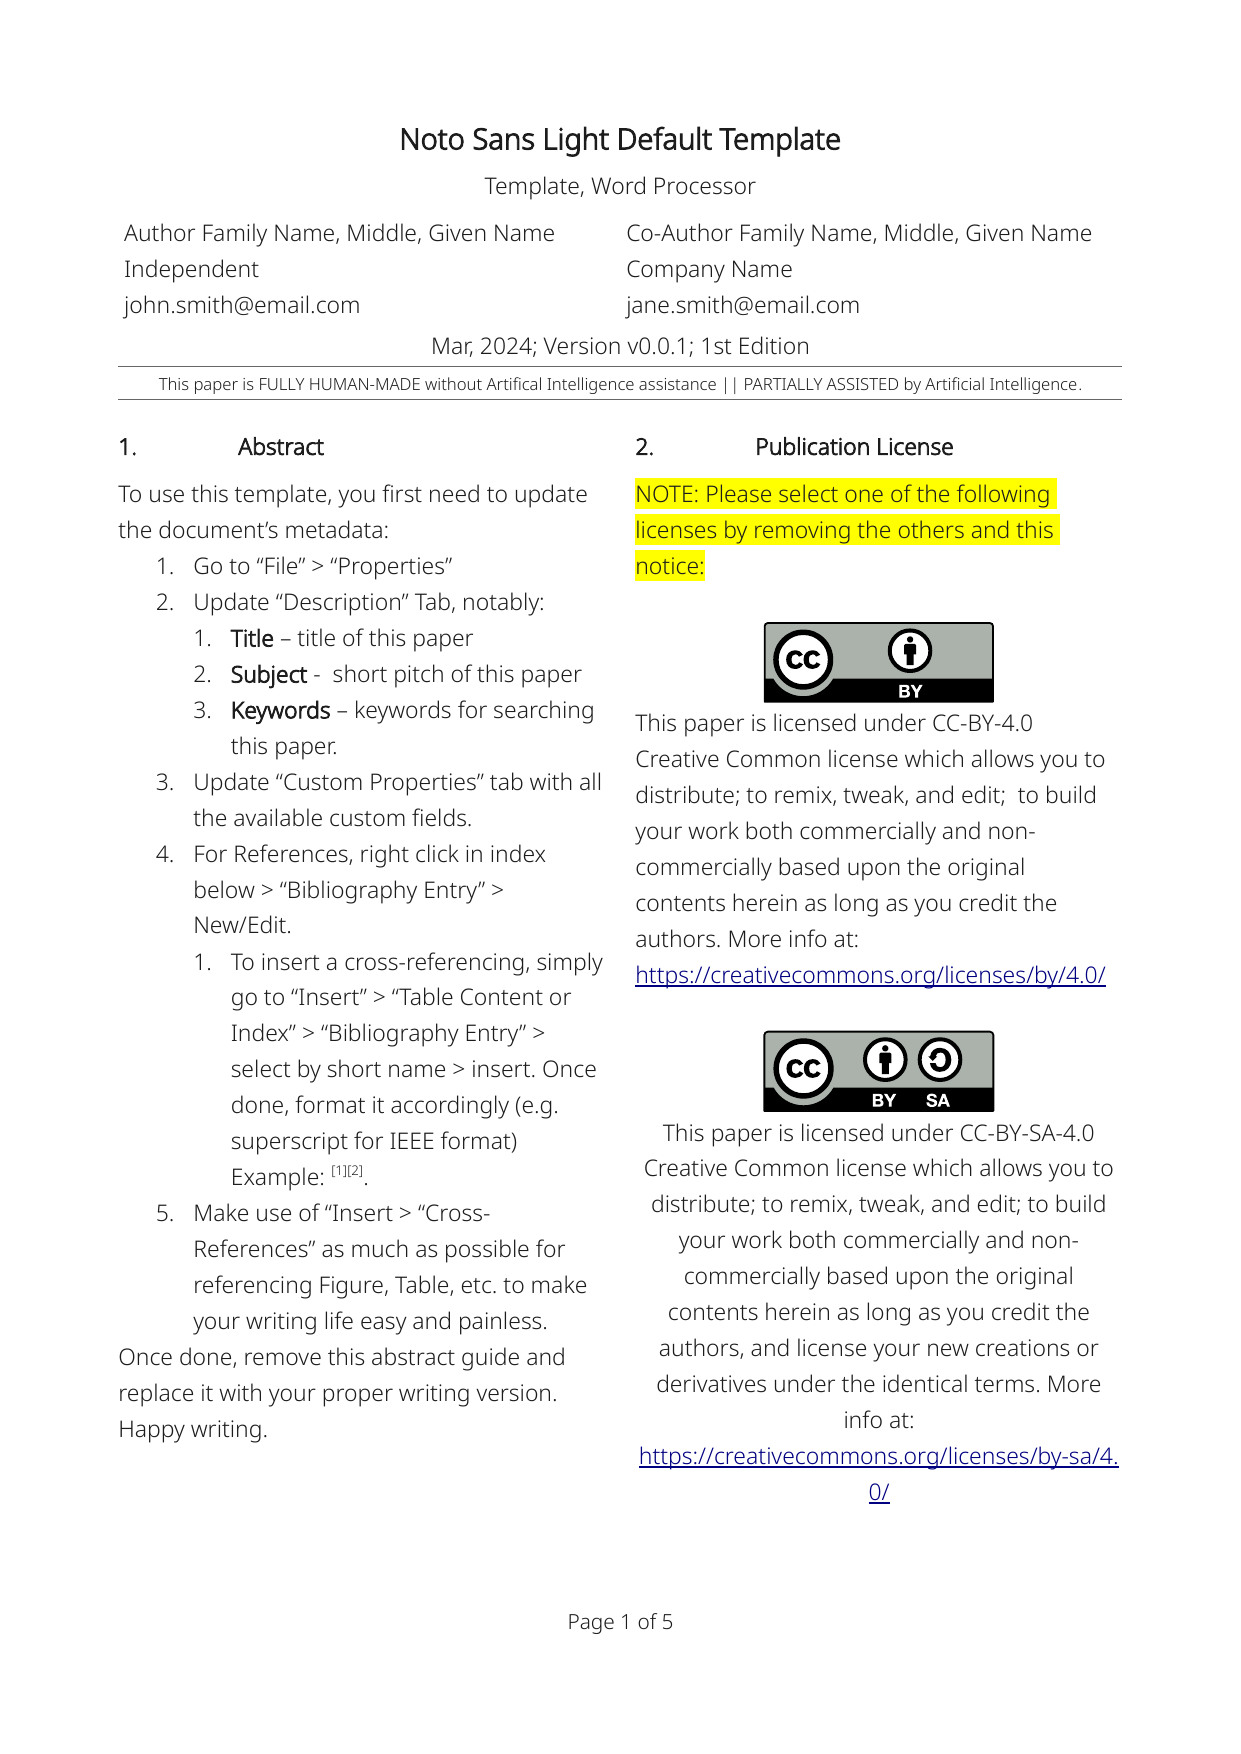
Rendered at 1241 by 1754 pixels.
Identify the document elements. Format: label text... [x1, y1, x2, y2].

list Go to “File” > “Properties” [156, 550, 605, 581]
list Make use of “Insert > “Cross-References” as much as possible for referencing Figure, Table, etc. to make your writing life easy and painless. [156, 1197, 605, 1336]
text NOTE: Please select one of the following licenses by removing the others and this notice: [635, 478, 1122, 581]
title Noto Sans Light Default Template [118, 118, 1122, 158]
text This paper is licensed under CC-BY-4.0 Creative Common license which allows you to distribute; to remix, tweak, and edit; to build your work both commercially and non-commercially based upon the original contents herein as long as you credit the authors. More info at: https://creativecommons.org/licenses/by/4.0/ [635, 707, 1122, 990]
table_header Author Family Name, Middle, Given Name Independent john.smith@email.com [118, 212, 620, 330]
text This paper is licensed under CC-BY-SA-4.0 Creative Common license which allows you to distribute; to remix, tweak, and edit; to build your work both commercially and non-commercially based upon the original contents herein as long as you credit the authors, and license your new creations or derivatives under the identical terms. More info at: https://creativecommons.org/licenses/by-sa/4.0/ [635, 1116, 1122, 1507]
list For References, right click in index below > “Bibliography Entry” > New/Edit. [156, 838, 605, 941]
list Subject - short pitch of this paper [193, 658, 605, 689]
list Update “Description” Tab, notably: [156, 586, 605, 617]
table_header Co-Author Family Name, Middle, Given Name Company Name jane.smith@email.com [620, 212, 1122, 330]
list Keywords – keywords for searching this paper. [193, 694, 605, 761]
text Template, Word Processor [118, 170, 1122, 201]
list Title – title of this paper [193, 622, 605, 653]
list Update “Custom Properties” tab with all the available custom fields. [156, 766, 605, 833]
subtitle Abstract [118, 430, 605, 462]
text Mar, 2024; Version v0.0.1; 1st Edition [118, 330, 1122, 361]
subtitle Publication License [635, 430, 1122, 462]
text This paper is FULLY HUMAN-MADE without Artifical Intelligence assistance || PARTIALLY ASSISTED by Artificial Intelligence. [118, 373, 1122, 396]
text Once done, remove this abstract guide and replace it with your proper writing version. Happy writing. [118, 1341, 605, 1444]
list To insert a cross-referencing, simply go to “Insert” > “Table Content or Index” > “Bibliography Entry” > select by short name > insert. Once done, format it accordingly (e.g. superscript for IEEE format) Example: [1][2]. [193, 945, 605, 1192]
text To use this template, you first need to update the document’s metadata: [118, 478, 605, 545]
